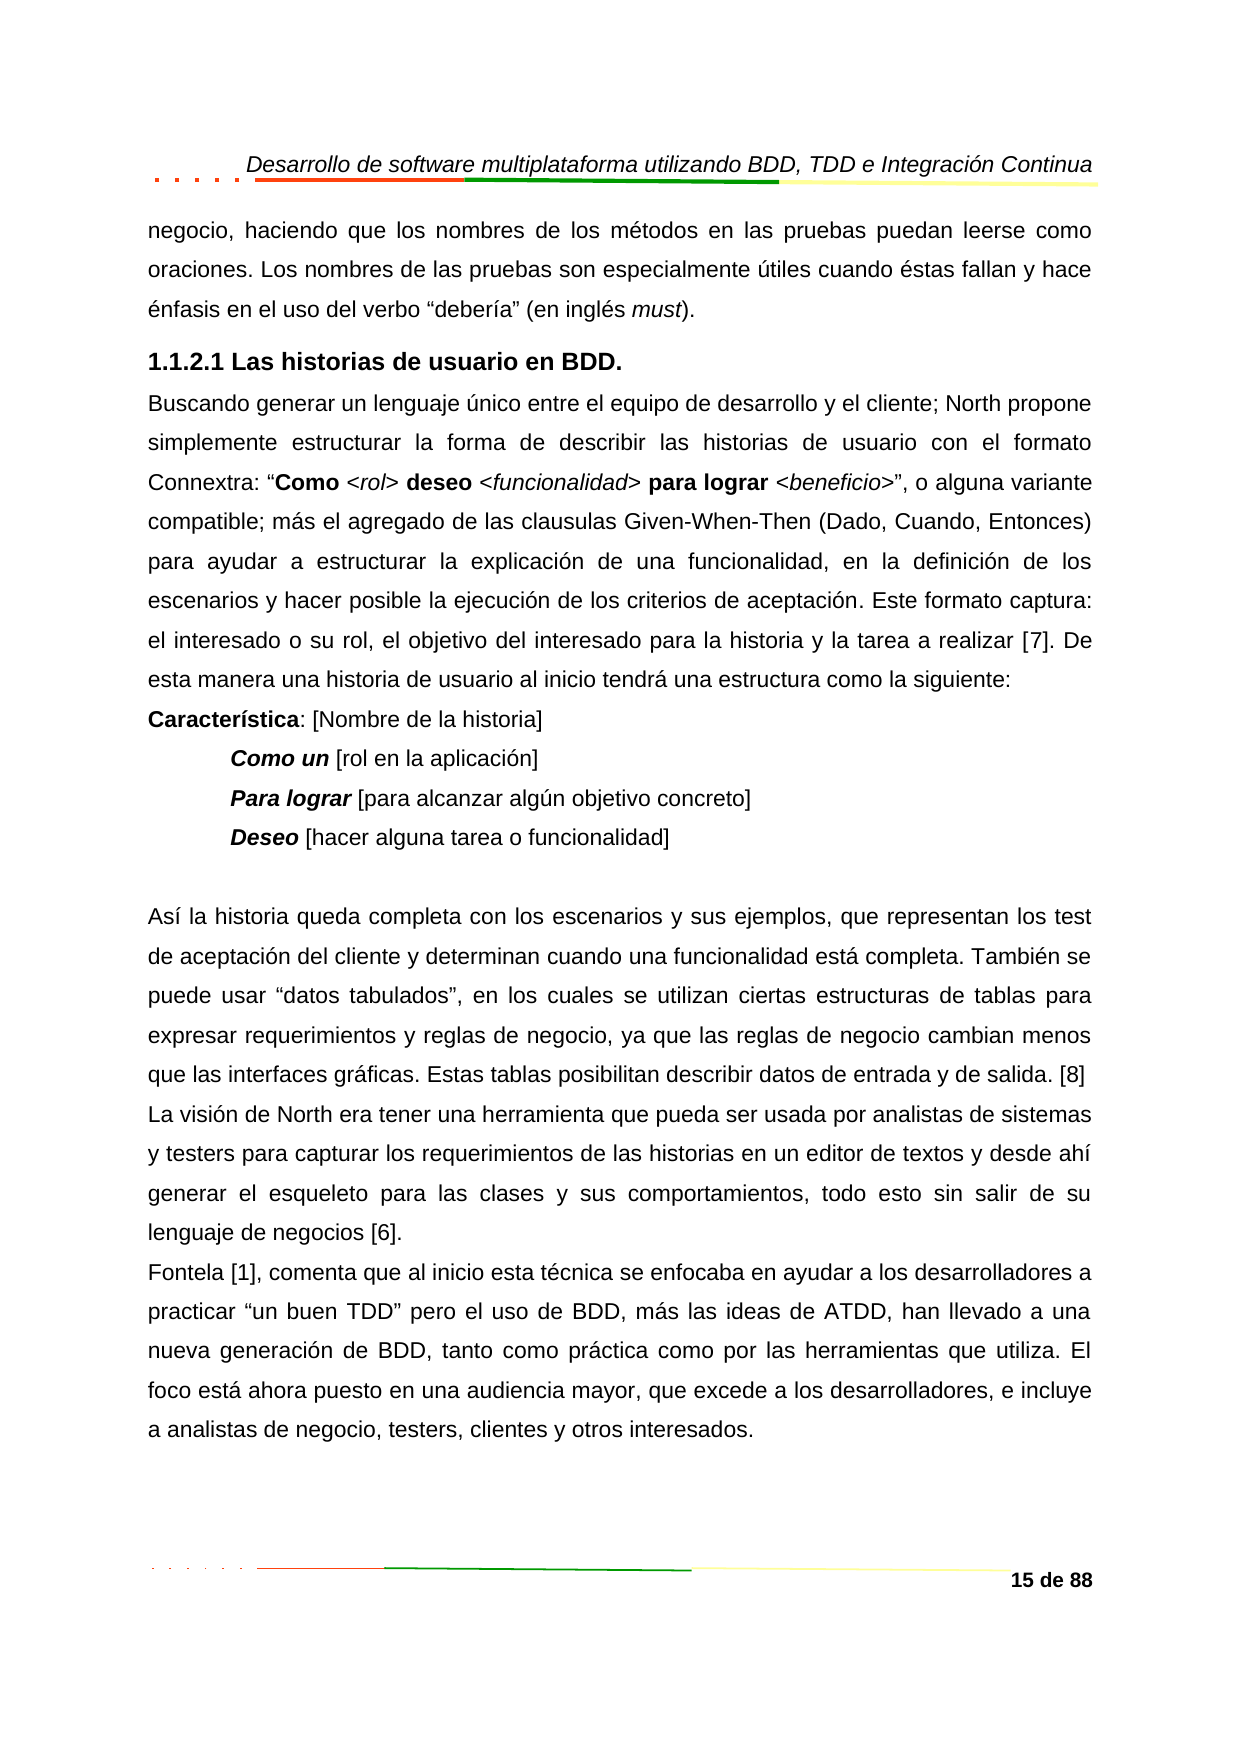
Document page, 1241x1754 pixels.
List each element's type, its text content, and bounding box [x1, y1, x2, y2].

text 1.1.2.1 Las historias de usuario en BDD. [148, 347, 1093, 376]
text Para lograr [para alcanzar algún objetivo concreto] [148, 785, 1093, 811]
text Característica: [Nombre de la historia] [148, 706, 1093, 732]
text Como un [rol en la aplicación] [148, 745, 1093, 772]
text Fontela [1], comenta que al inicio esta técnica se enfocaba en ayudar a los desarrolladores a practicar “un buen TDD” pero el uso de BDD, más las ideas de ATDD, han llevado a una nueva generación de BDD, tanto como práctica como por las herramientas que utiliza. El foco está ahora puesto en una audiencia mayor, que excede a los desarrolladores, e incluye a analistas de negocio, testers, clientes y otros interesados. [148, 1258, 1093, 1443]
text Deseo [hacer alguna tarea o funcionalidad] [148, 824, 1093, 851]
text Buscando generar un lenguaje único entre el equipo de desarrollo y el cliente; North propone simplemente estructurar la forma de describir las historias de usuario con el formato Connextra: “Como <rol> deseo <funcionalidad> para lograr <beneficio>”, o alguna variante compatible; más el agregado de las clausulas Given-When-Then (Dado, Cuando, Entonces) para ayudar a estructurar la explicación de una funcionalidad, en la definición de los escenarios y hacer posible la ejecución de los criterios de aceptación. Este formato captura: el interesado o su rol, el objetivo del interesado para la historia y la tarea a realizar [7]. De esta manera una historia de usuario al inicio tendrá una estructura como la siguiente: [148, 390, 1093, 693]
text Así la historia queda completa con los escenarios y sus ejemplos, que representan los test de aceptación del cliente y determinan cuando una funcionalidad está completa. También se puede usar “datos tabulados”, en los cuales se utilizan ciertas estructuras de tablas para expresar requerimientos y reglas de negocio, ya que las reglas de negocio cambian menos que las interfaces gráficas. Estas tablas posibilitan describir datos de entrada y de salida. [8] [148, 903, 1093, 1087]
text negocio, haciendo que los nombres de los métodos en las pruebas puedan leerse como oraciones. Los nombres de las pruebas son especialmente útiles cuando éstas fallan y hace énfasis en el uso del verbo “debería” (en inglés must). [148, 217, 1093, 322]
text La visión de North era tener una herramienta que pueda ser usada por analistas de sistemas y testers para capturar los requerimientos de las historias en un editor de textos y desde ahí generar el esqueleto para las clases y sus comportamientos, todo esto sin salir de su lenguaje de negocios [6]. [148, 1101, 1093, 1245]
